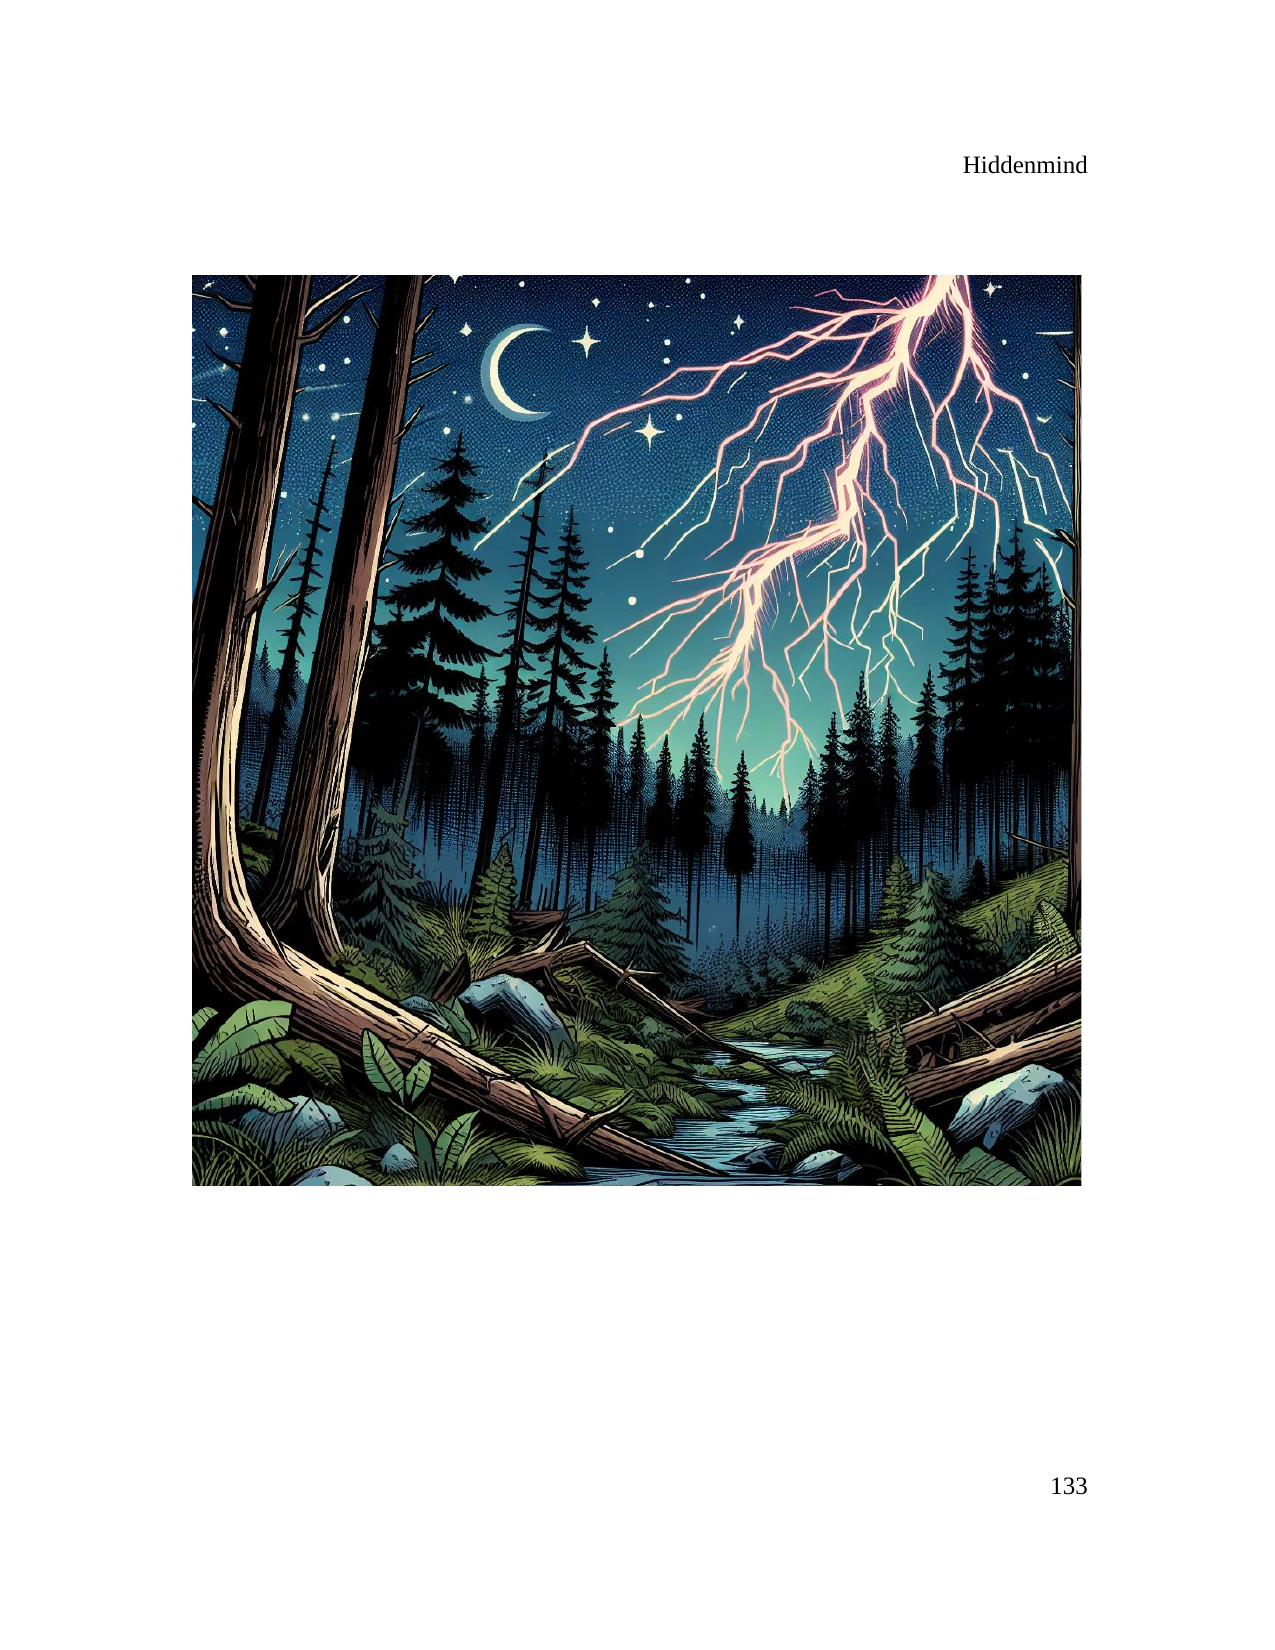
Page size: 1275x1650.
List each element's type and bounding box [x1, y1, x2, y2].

picture [192, 275, 1082, 1186]
